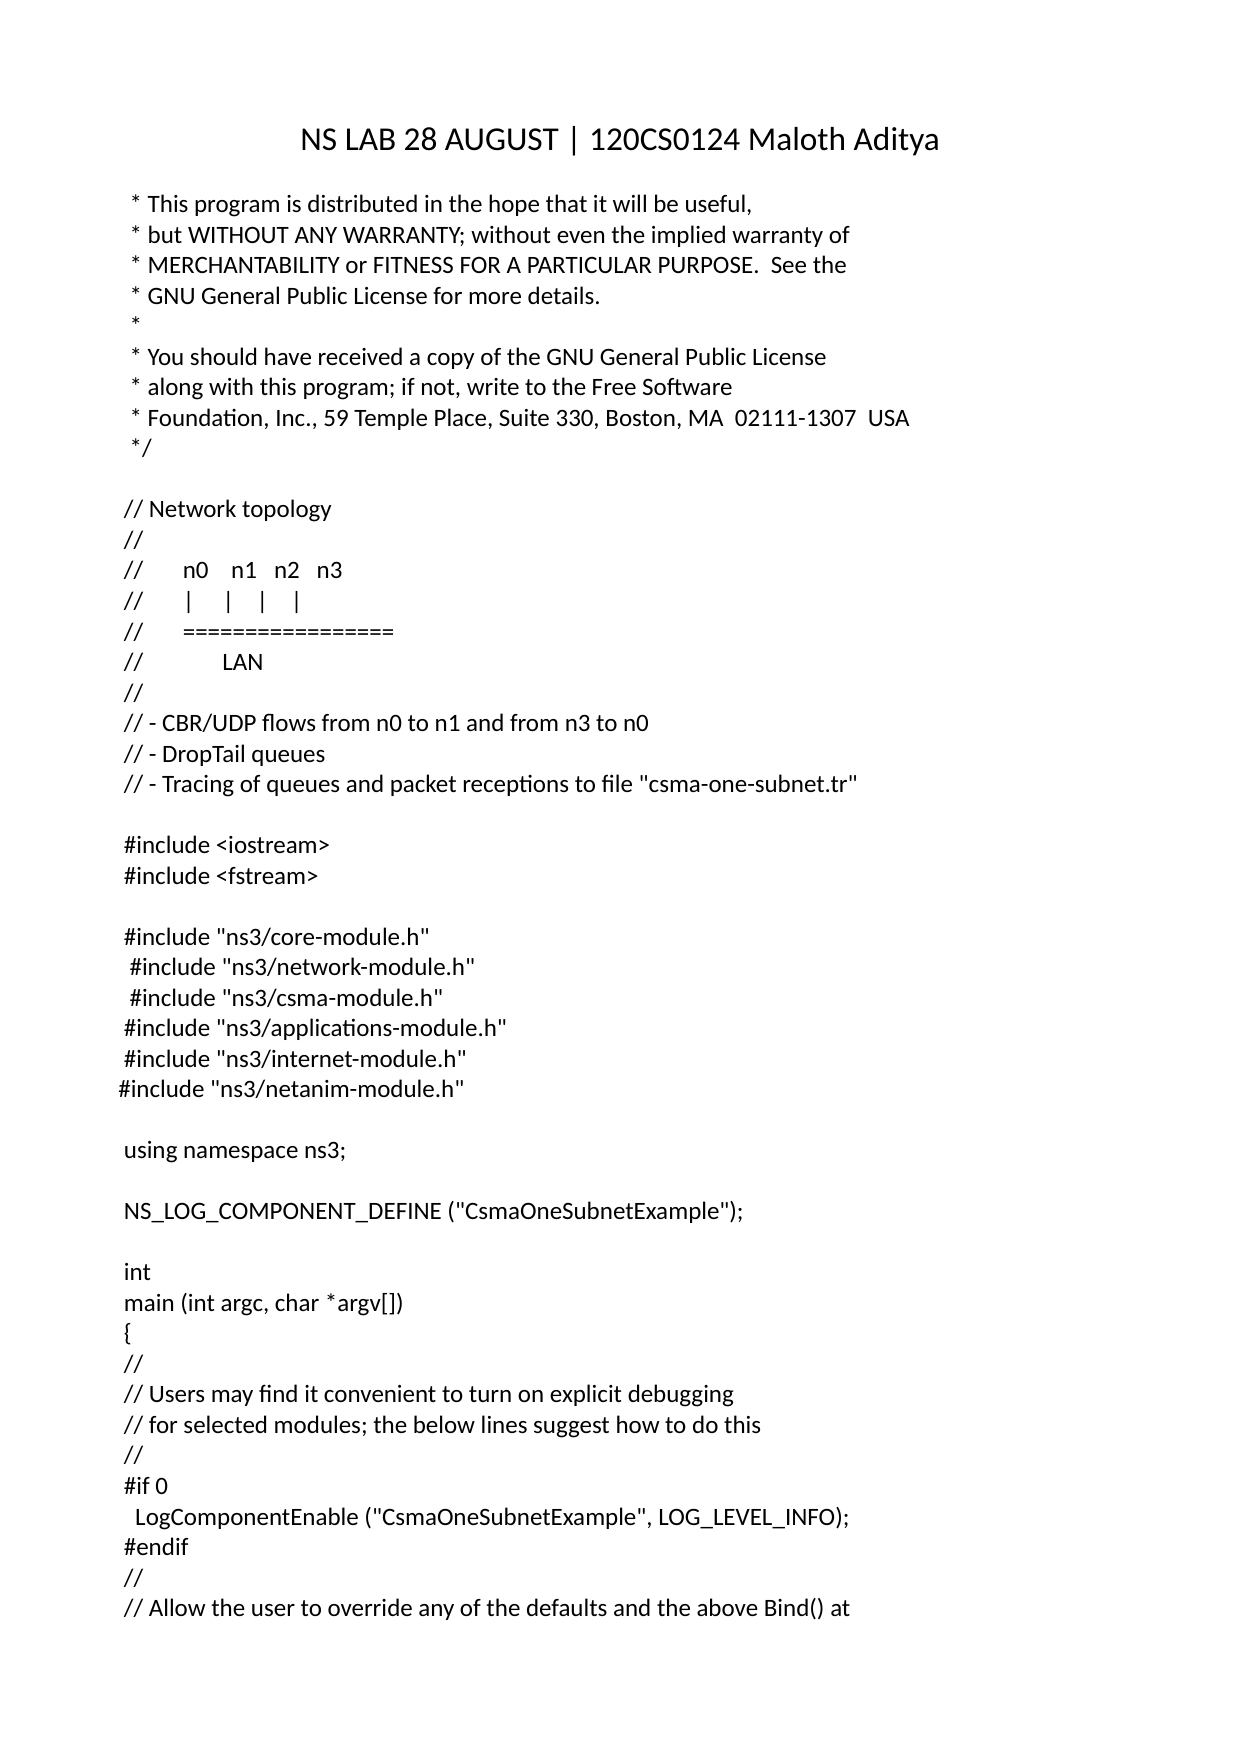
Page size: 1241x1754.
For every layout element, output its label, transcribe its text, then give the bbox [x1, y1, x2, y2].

text * MERCHANTABILITY or FITNESS FOR A PARTICULAR PURPOSE. See the [118, 249, 1122, 280]
text #include <fstream> [118, 860, 1122, 890]
text * GNU General Public License for more details. [118, 280, 1122, 310]
text #include "ns3/csma-module.h" [118, 982, 1122, 1012]
text // [118, 1440, 1122, 1470]
text int [118, 1257, 1122, 1287]
text // n0 n1 n2 n3 [118, 554, 1122, 585]
text main (int argc, char *argv[]) [118, 1287, 1122, 1318]
text // - CBR/UDP flows from n0 to n1 and from n3 to n0 [118, 707, 1122, 738]
text LogComponentEnable ("CsmaOneSubnetExample", LOG_LEVEL_INFO); [118, 1501, 1122, 1531]
text // [118, 1562, 1122, 1592]
text * along with this program; if not, write to the Free Software [118, 371, 1122, 402]
text // | | | | [118, 585, 1122, 616]
text // [118, 677, 1122, 707]
text // [118, 524, 1122, 554]
text // for selected modules; the below lines suggest how to do this [118, 1409, 1122, 1440]
text #include "ns3/netanim-module.h" [118, 1073, 1122, 1104]
text // Network topology [118, 493, 1122, 524]
text #include "ns3/core-module.h" [118, 921, 1122, 951]
text // LAN [118, 646, 1122, 677]
text */ [118, 432, 1122, 463]
text #include "ns3/internet-module.h" [118, 1043, 1122, 1073]
text #if 0 [118, 1470, 1122, 1501]
text // - Tracing of queues and packet receptions to file "csma-one-subnet.tr" [118, 768, 1122, 799]
text * Foundation, Inc., 59 Temple Place, Suite 330, Boston, MA 02111-1307 USA [118, 402, 1122, 432]
text // Users may find it convenient to turn on explicit debugging [118, 1379, 1122, 1409]
text #include "ns3/applications-module.h" [118, 1012, 1122, 1043]
text // ================= [118, 616, 1122, 646]
text * [118, 310, 1122, 341]
text // - DropTail queues [118, 738, 1122, 768]
text // [118, 1348, 1122, 1379]
text #include <iostream> [118, 829, 1122, 860]
text using namespace ns3; [118, 1134, 1122, 1165]
text // Allow the user to override any of the defaults and the above Bind() at [118, 1592, 1122, 1623]
text * This program is distributed in the hope that it will be useful, [118, 188, 1122, 219]
text * You should have received a copy of the GNU General Public License [118, 341, 1122, 371]
text { [118, 1318, 1122, 1348]
text #endif [118, 1531, 1122, 1562]
text * but WITHOUT ANY WARRANTY; without even the implied warranty of [118, 219, 1122, 249]
text #include "ns3/network-module.h" [118, 951, 1122, 982]
text NS_LOG_COMPONENT_DEFINE ("CsmaOneSubnetExample"); [118, 1196, 1122, 1226]
